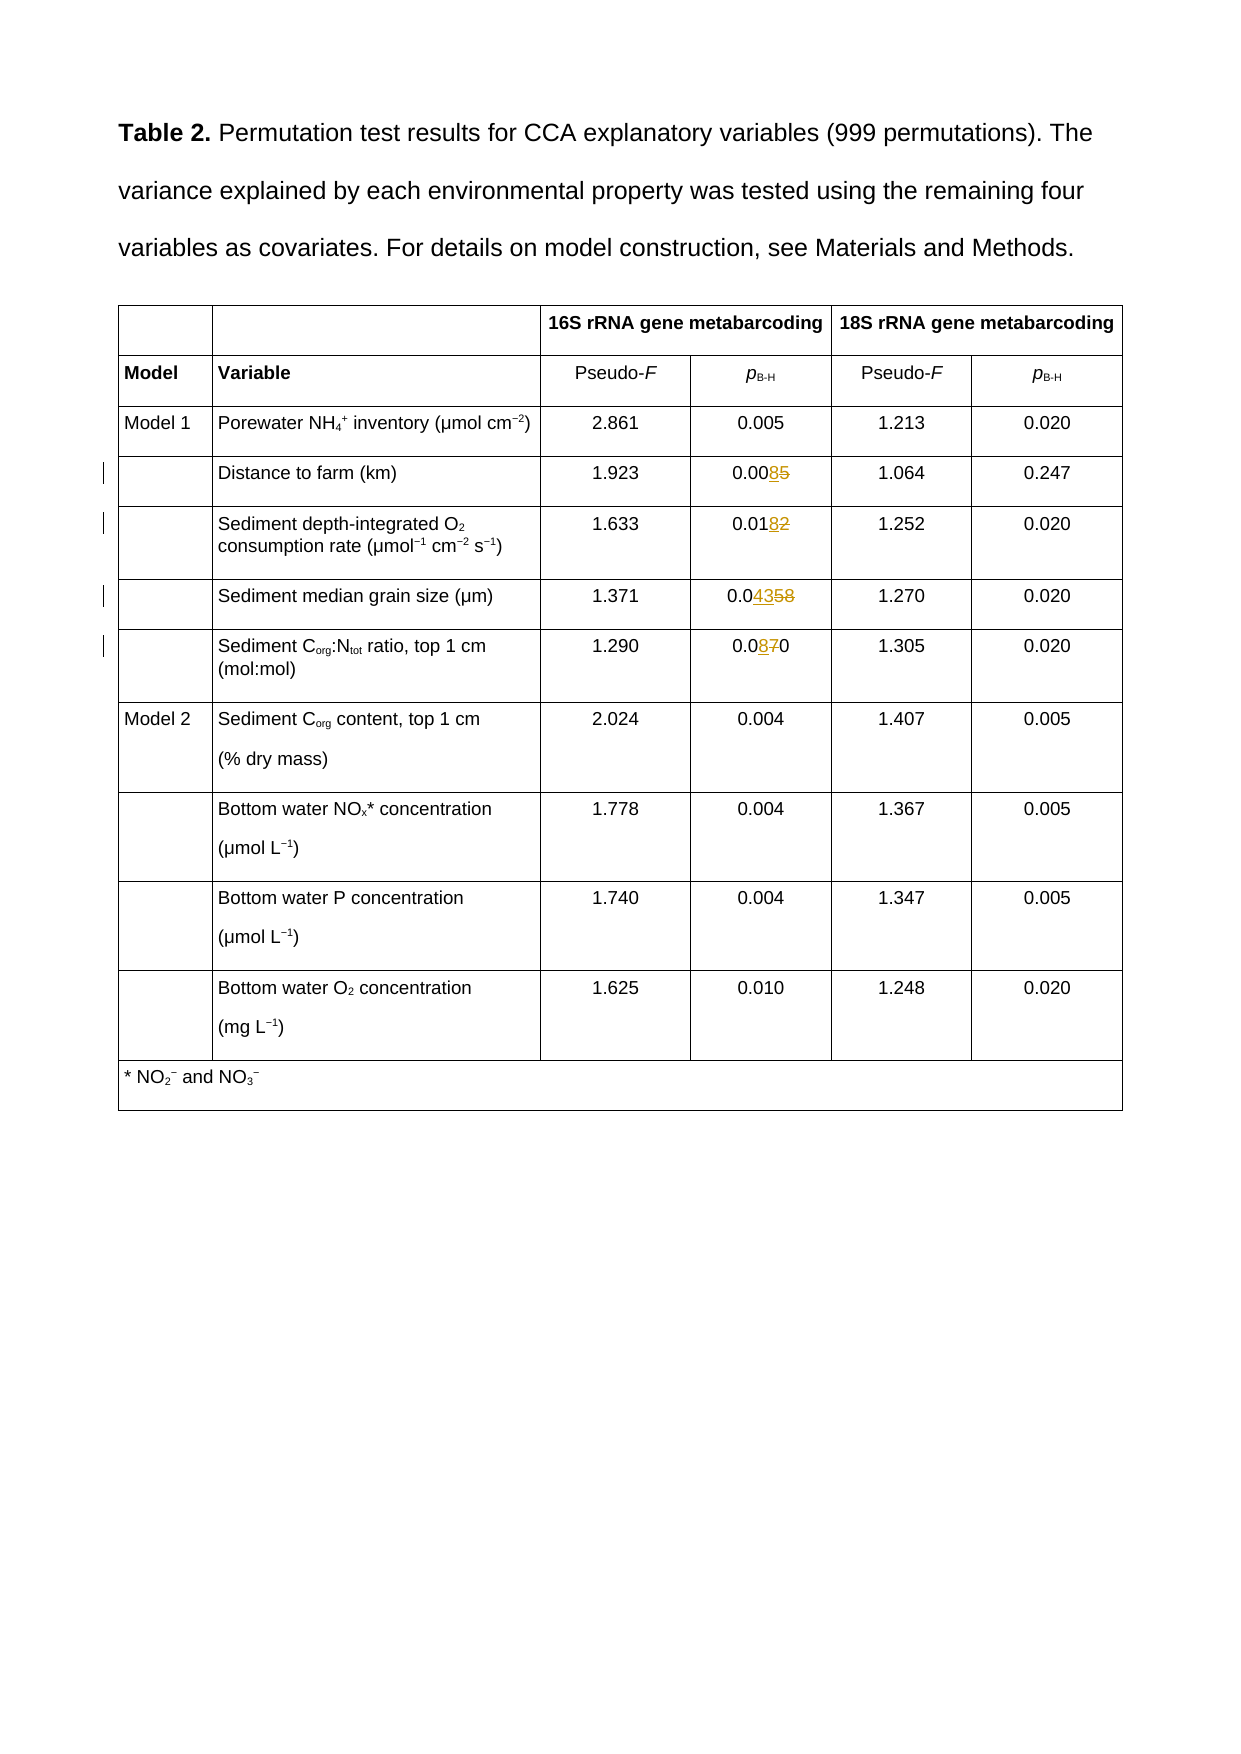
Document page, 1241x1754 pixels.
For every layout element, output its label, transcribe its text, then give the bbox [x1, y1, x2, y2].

table_cell 0.020 [972, 407, 1122, 456]
table_cell 1.625 [541, 971, 690, 1060]
table_cell Sediment median grain size (μm) [213, 580, 540, 629]
table_cell 0.010 [691, 971, 831, 1060]
table_cell 0.004 [691, 882, 831, 970]
table_cell 1.367 [832, 793, 971, 881]
table_cell Bottom water P concentration (μmol L−1) [213, 882, 540, 970]
table_cell [119, 630, 212, 702]
table_cell 2.024 [541, 703, 690, 791]
table_cell 0.020 [972, 580, 1122, 629]
table_cell [119, 580, 212, 629]
table_cell pB-H [972, 356, 1122, 406]
table_cell 1.064 [832, 457, 971, 506]
table_cell * NO2− and NO3− [119, 1061, 1122, 1110]
table_cell Sediment depth-integrated O2 consumption rate (μmol−1 cm−2 s−1) [213, 507, 540, 579]
table_cell 1.305 [832, 630, 971, 702]
table_cell 0.247 [972, 457, 1122, 506]
table_cell Distance to farm (km) [213, 457, 540, 506]
table_cell Model 1 [119, 407, 212, 456]
table_cell 1.252 [832, 507, 971, 579]
table_cell 1.371 [541, 580, 690, 629]
table_cell [119, 507, 212, 579]
text Table 2. Permutation test results for CCA explanatory variables (999 permutations). The variance explained by each environmental property was tested using the remaining four variables as covariates. For details on model construction, see Materials and Methods. [118, 118, 1122, 262]
table_cell [119, 882, 212, 970]
table_cell 1.248 [832, 971, 971, 1060]
table_cell 1.633 [541, 507, 690, 579]
table_cell 1.213 [832, 407, 971, 456]
table_cell Bottom water NOx* concentration (μmol L−1) [213, 793, 540, 881]
table_cell Model 2 [119, 703, 212, 791]
table_cell Pseudo-F [541, 356, 690, 406]
table_cell 0.020 [972, 507, 1122, 579]
table_cell Sediment Corg:Ntot ratio, top 1 cm (mol:mol) [213, 630, 540, 702]
table_cell 0.018 [691, 507, 831, 579]
table_cell 0.043 [691, 580, 831, 629]
table_cell 1.270 [832, 580, 971, 629]
table_cell [119, 793, 212, 881]
table_cell 1.347 [832, 882, 971, 970]
table_cell 0.005 [972, 793, 1122, 881]
table_cell 1.923 [541, 457, 690, 506]
table_cell 0.080 [691, 630, 831, 702]
table_cell Variable [213, 356, 540, 406]
table_cell 1.407 [832, 703, 971, 791]
table_header [213, 306, 540, 355]
table_header [119, 306, 212, 355]
table_header 18S rRNA gene metabarcoding [832, 306, 1122, 355]
table_cell 0.020 [972, 630, 1122, 702]
table_cell 0.020 [972, 971, 1122, 1060]
table_cell 0.004 [691, 703, 831, 791]
table_cell 0.005 [972, 882, 1122, 970]
table_cell Porewater NH4+ inventory (μmol cm−2) [213, 407, 540, 456]
table_cell Pseudo-F [832, 356, 971, 406]
table_cell Model [119, 356, 212, 406]
table_cell 0.008 [691, 457, 831, 506]
table_cell 0.004 [691, 793, 831, 881]
table_cell 0.005 [972, 703, 1122, 791]
table_cell pB-H [691, 356, 831, 406]
table_cell 1.740 [541, 882, 690, 970]
table_cell 1.778 [541, 793, 690, 881]
table_cell [119, 971, 212, 1060]
table_cell 0.005 [691, 407, 831, 456]
table_cell 2.861 [541, 407, 690, 456]
table_cell [119, 457, 212, 506]
table_cell 1.290 [541, 630, 690, 702]
table_cell Bottom water O2 concentration (mg L−1) [213, 971, 540, 1060]
table_header 16S rRNA gene metabarcoding [541, 306, 831, 355]
table_cell Sediment Corg content, top 1 cm (% dry mass) [213, 703, 540, 791]
